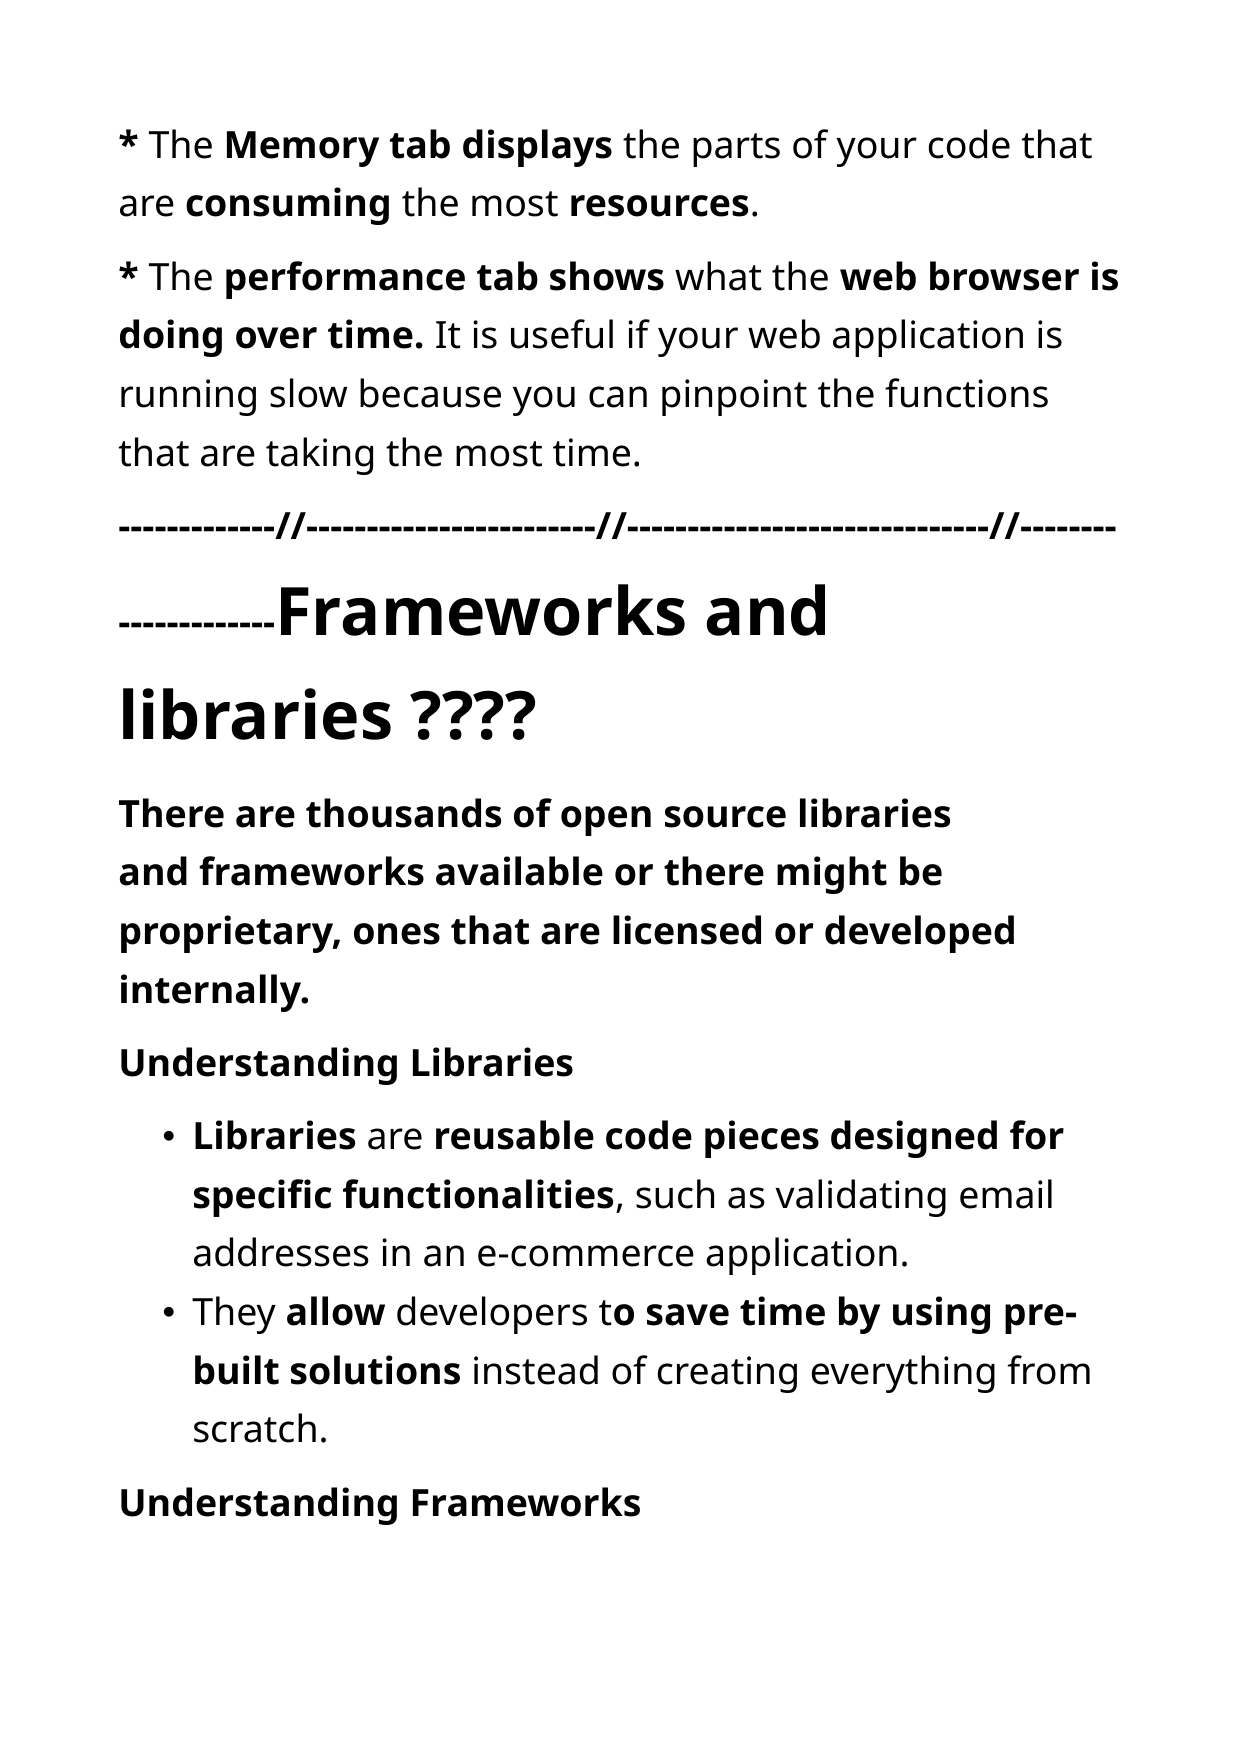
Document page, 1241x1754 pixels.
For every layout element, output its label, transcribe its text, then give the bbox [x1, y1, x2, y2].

list Libraries are reusable code pieces designed for specific functionalities, such as validating email addresses in an e-commerce application. [162, 1109, 1122, 1278]
text Understanding Libraries [118, 1036, 1122, 1087]
text * The Memory tab displays the parts of your code that are consuming the most resources. [118, 118, 1122, 228]
text There are thousands of open source libraries and frameworks available or there might be proprietary, ones that are licensed or developed internally. [118, 787, 1122, 1014]
text * The performance tab shows what the web browser is doing over time. It is useful if your web application is running slow because you can pinpoint the functions that are taking the most time. [118, 250, 1122, 477]
list They allow developers to save time by using pre-built solutions instead of creating everything from scratch. [162, 1285, 1122, 1454]
text -------------//------------------------//------------------------------//---------------------Frameworks and libraries ???? [118, 499, 1122, 759]
text Understanding Frameworks [118, 1476, 1122, 1527]
